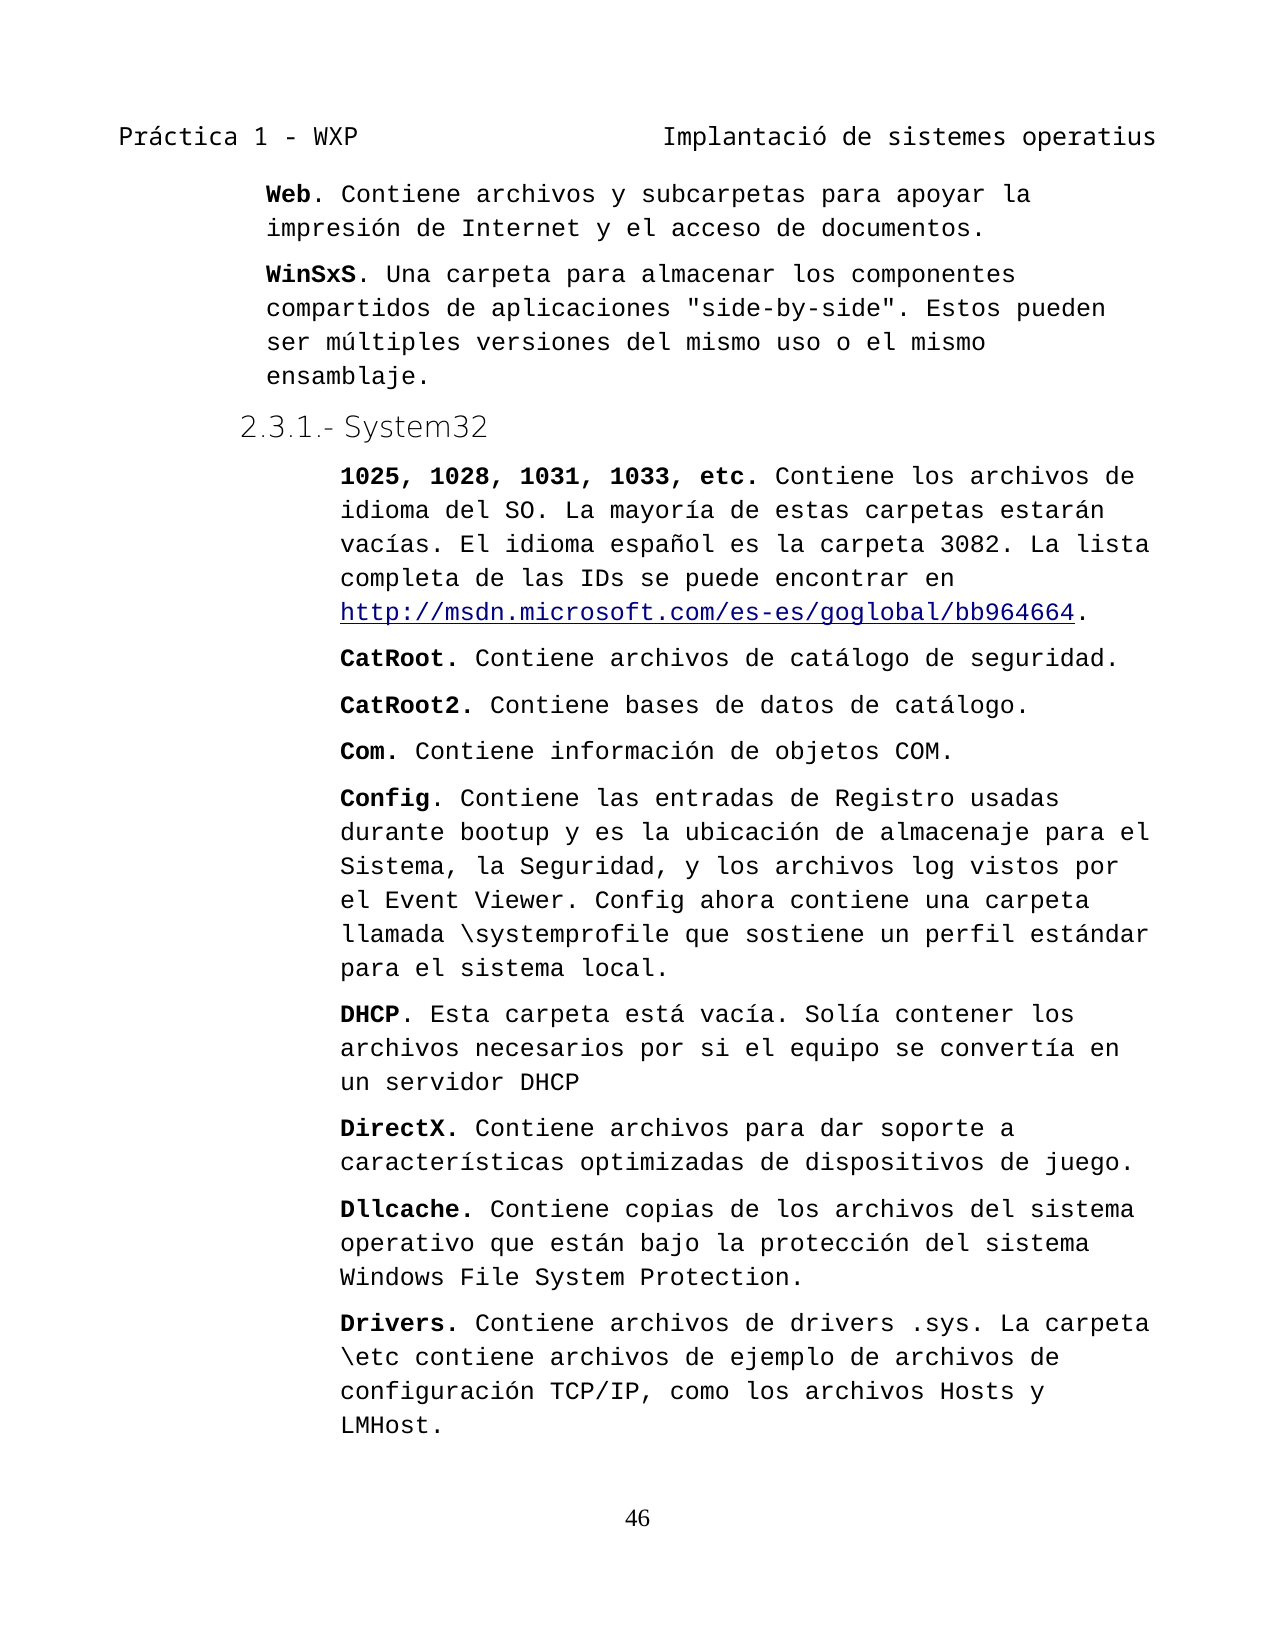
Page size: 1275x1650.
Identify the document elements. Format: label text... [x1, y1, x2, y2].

text Drivers. Contiene archivos de drivers .sys. La carpeta \etc contiene archivos de ejemplo de archivos de configuración TCP/IP, como los archivos Hosts y LMHost. [340, 1311, 1157, 1441]
text Config. Contiene las entradas de Registro usadas durante bootup y es la ubicación de almacenaje para el Sistema, la Seguridad, y los archivos log vistos por el Event Viewer. Config ahora contiene una carpeta llamada \systemprofile que sostiene un perfil estándar para el sistema local. [340, 785, 1157, 983]
text WinSxS. Una carpeta para almacenar los componentes compartidos de aplicaciones "side-by-side". Estos pueden ser múltiples versiones del mismo uso o el mismo ensamblaje. [266, 262, 1157, 392]
text Web. Contiene archivos y subcarpetas para apoyar la impresión de Internet y el acceso de documentos. [266, 182, 1157, 244]
list System32 [231, 410, 1157, 444]
text CatRoot. Contiene archivos de catálogo de seguridad. [340, 646, 1157, 674]
text CatRoot2. Contiene bases de datos de catálogo. [340, 692, 1157, 721]
text Com. Contiene información de objetos COM. [340, 739, 1157, 767]
text DirectX. Contiene archivos para dar soporte a características optimizadas de dispositivos de juego. [340, 1116, 1157, 1178]
text 1025, 1028, 1031, 1033, etc. Contiene los archivos de idioma del SO. La mayoría de estas carpetas estarán vacías. El idioma español es la carpeta 3082. La lista completa de las IDs se puede encontrar en http://msdn.microsoft.com/es-es/goglobal/bb964664. [340, 464, 1157, 628]
text Dllcache. Contiene copias de los archivos del sistema operativo que están bajo la protección del sistema Windows File System Protection. [340, 1196, 1157, 1293]
text DHCP. Esta carpeta está vacía. Solía contener los archivos necesarios por si el equipo se convertía en un servidor DHCP [340, 1002, 1157, 1098]
